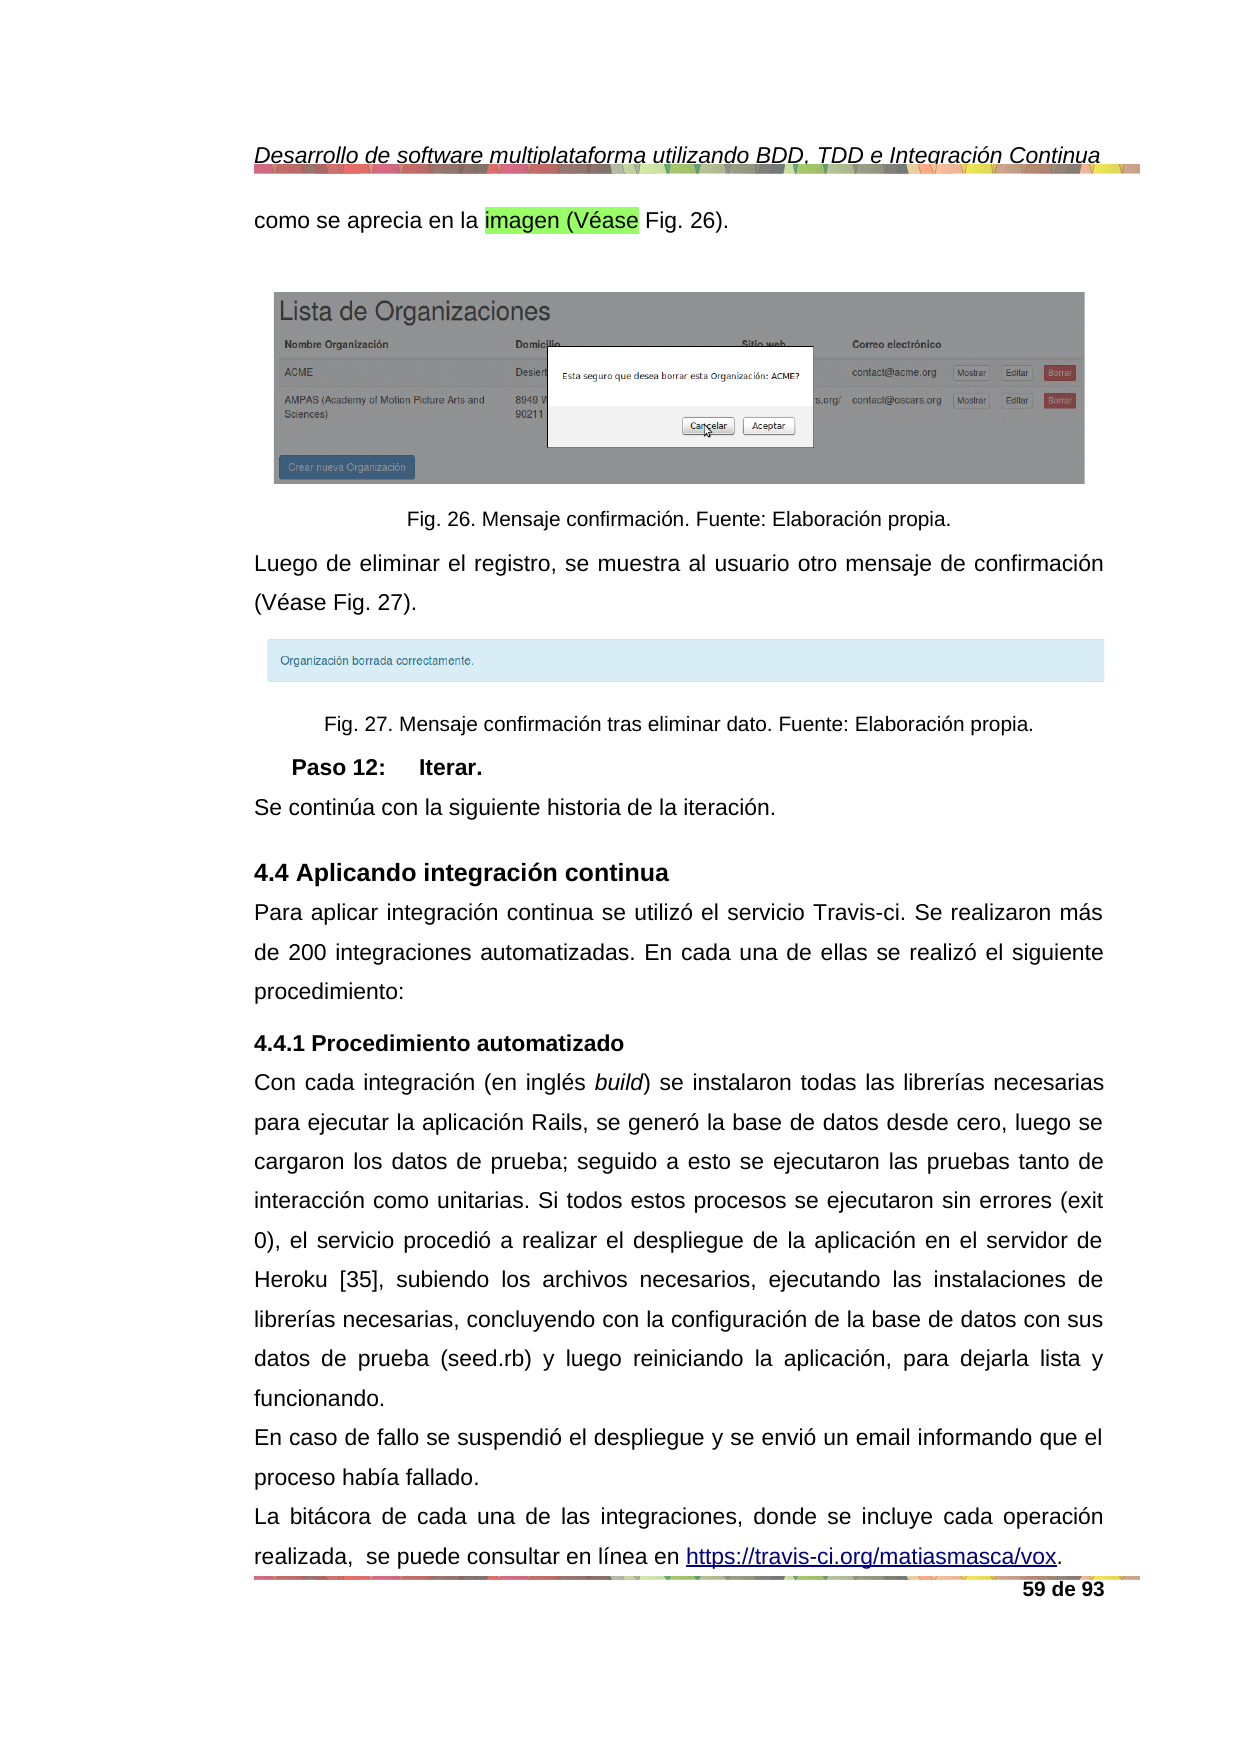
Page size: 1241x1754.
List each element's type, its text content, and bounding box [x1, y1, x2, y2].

text En caso de fallo se suspendió el despliegue y se envió un email informando que el proceso había fallado. [254, 1424, 1104, 1490]
text Con cada integración (en inglés build) se instalaron todas las librerías necesarias para ejecutar la aplicación Rails, se generó la base de datos desde cero, luego se cargaron los datos de prueba; seguido a esto se ejecutaron las pruebas tanto de interacción como unitarias. Si todos estos procesos se ejecutaron sin errores (exit 0), el servicio procedió a realizar el despliegue de la aplicación en el servidor de Heroku [35], subiendo los archivos necesarios, ejecutando las instalaciones de librerías necesarias, concluyendo con la configuración de la base de datos con sus datos de prueba (seed.rb) y luego reiniciando la aplicación, para dejarla lista y funcionando. [254, 1069, 1104, 1411]
table_cell Fig. 27. Mensaje confirmación tras eliminar dato. Fuente: Elaboración propia. [254, 694, 1104, 754]
subtitle 4.4 Aplicando integración continua [254, 858, 1104, 887]
table_header [254, 629, 1104, 694]
text La bitácora de cada una de las integraciones, donde se incluye cada operación realizada, se puede consultar en línea en https://travis-ci.org/matiasmasca/vox. [254, 1503, 1104, 1569]
table_header [254, 286, 1104, 489]
text 4.4.1 Procedimiento automatizado [254, 1029, 1104, 1056]
text Se continúa con la siguiente historia de la iteración. [254, 793, 1104, 820]
picture [259, 634, 1105, 688]
text Luego de eliminar el registro, se muestra al usuario otro mensaje de confirmación (Véase Fig. 27). [254, 549, 1104, 615]
text como se aprecia en la imagen (Véase Fig. 26). [254, 207, 1104, 234]
picture [273, 292, 1085, 484]
list Iterar. [291, 754, 1104, 780]
text Para aplicar integración continua se utilizó el servicio Travis-ci. Se realizaron más de 200 integraciones automatizadas. En cada una de ellas se realizó el siguiente procedimiento: [254, 899, 1104, 1004]
table_cell Fig. 26. Mensaje confirmación. Fuente: Elaboración propia. [254, 489, 1104, 549]
